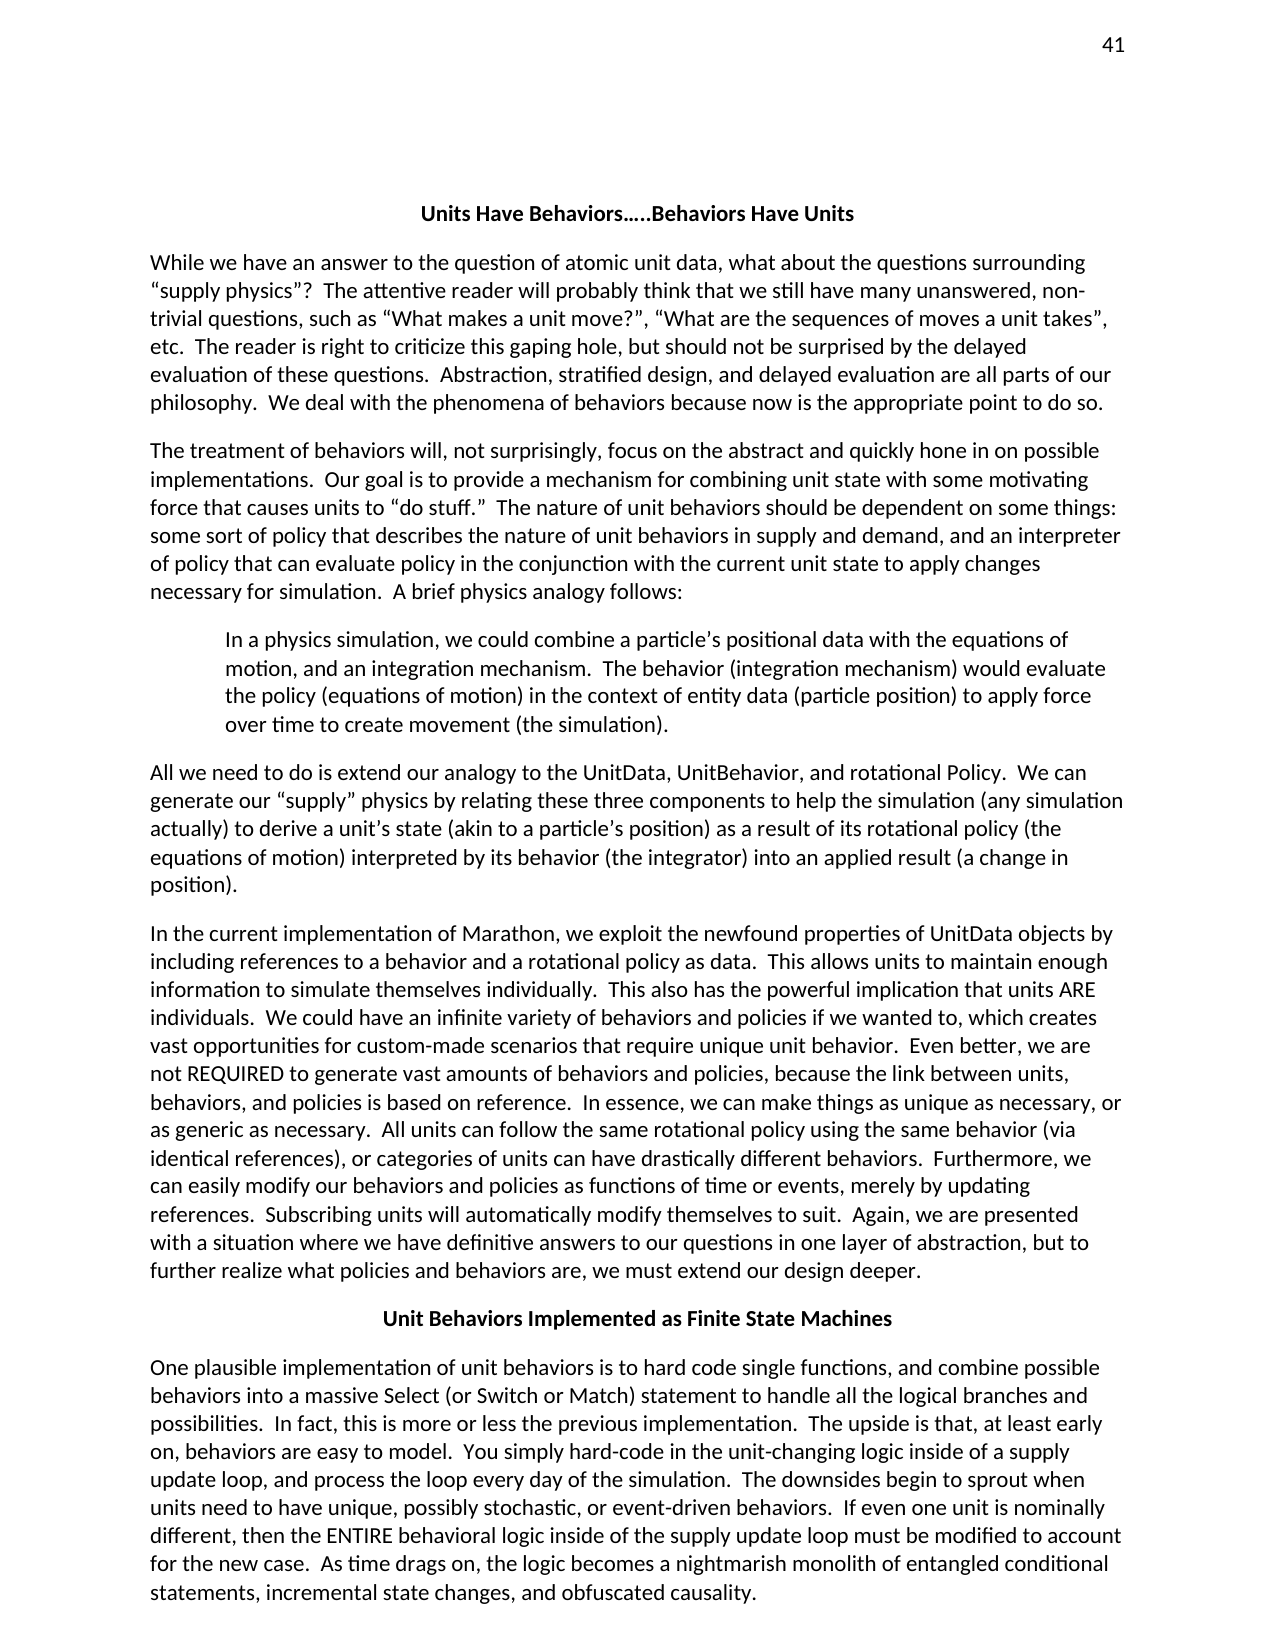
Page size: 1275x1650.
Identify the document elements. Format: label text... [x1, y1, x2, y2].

text In a physics simulation, we could combine a particle’s positional data with the equations of motion, and an integration mechanism. The behavior (integration mechanism) would evaluate the policy (equations of motion) in the context of entity data (particle position) to apply force over time to create movement (the simulation). [225, 626, 1125, 738]
text Unit Behaviors Implemented as Finite State Machines [150, 1304, 1125, 1333]
text The treatment of behaviors will, not surprisingly, focus on the abstract and quickly hone in on possible implementations. Our goal is to provide a mechanism for combining unit state with some motivating force that causes units to “do stuff.” The nature of unit behaviors should be dependent on some things: some sort of policy that describes the nature of unit behaviors in supply and demand, and an interpreter of policy that can evaluate policy in the conjunction with the current unit state to apply changes necessary for simulation. A brief physics analogy follows: [150, 437, 1125, 605]
text One plausible implementation of unit behaviors is to hard code single functions, and combine possible behaviors into a massive Select (or Switch or Match) statement to handle all the logical branches and possibilities. In fact, this is more or less the previous implementation. The upside is that, at least early on, behaviors are easy to model. You simply hard-code in the unit-changing logic inside of a supply update loop, and process the loop every day of the simulation. The downsides begin to sprout when units need to have unique, possibly stochastic, or event-driven behaviors. If even one unit is nominally different, then the ENTIRE behavioral logic inside of the supply update loop must be modified to account for the new case. As time drags on, the logic becomes a nightmarish monolith of entangled conditional statements, incremental state changes, and obfuscated causality. [150, 1353, 1125, 1606]
text While we have an answer to the question of atomic unit data, what about the questions surrounding “supply physics”? The attentive reader will probably think that we still have many unanswered, non-trivial questions, such as “What makes a unit move?”, “What are the sequences of moves a unit takes”, etc. The reader is right to criticize this gaping hole, but should not be surprised by the delayed evaluation of these questions. Abstraction, stratified design, and delayed evaluation are all parts of our philosophy. We deal with the phenomena of behaviors because now is the appropriate point to do so. [150, 248, 1125, 416]
text All we need to do is extend our analogy to the UnitData, UnitBehavior, and rotational Policy. We can generate our “supply” physics by relating these three components to help the simulation (any simulation actually) to derive a unit’s state (akin to a particle’s position) as a result of its rotational policy (the equations of motion) interpreted by its behavior (the integrator) into an applied result (a change in position). [150, 758, 1125, 899]
text In the current implementation of Marathon, we exploit the newfound properties of UnitData objects by including references to a behavior and a rotational policy as data. This allows units to maintain enough information to simulate themselves individually. This also has the powerful implication that units ARE individuals. We could have an infinite variety of behaviors and policies if we wanted to, which creates vast opportunities for custom-made scenarios that require unique unit behavior. Even better, we are not REQUIRED to generate vast amounts of behaviors and policies, because the link between units, behaviors, and policies is based on reference. In essence, we can make things as unique as necessary, or as generic as necessary. All units can follow the same rotational policy using the same behavior (via identical references), or categories of units can have drastically different behaviors. Furthermore, we can easily modify our behaviors and policies as functions of time or events, merely by updating references. Subscribing units will automatically modify themselves to suit. Again, we are presented with a situation where we have definitive answers to our questions in one layer of abstraction, but to further realize what policies and behaviors are, we must extend our design deeper. [150, 919, 1125, 1284]
text Units Have Behaviors…..Behaviors Have Units [150, 199, 1125, 227]
